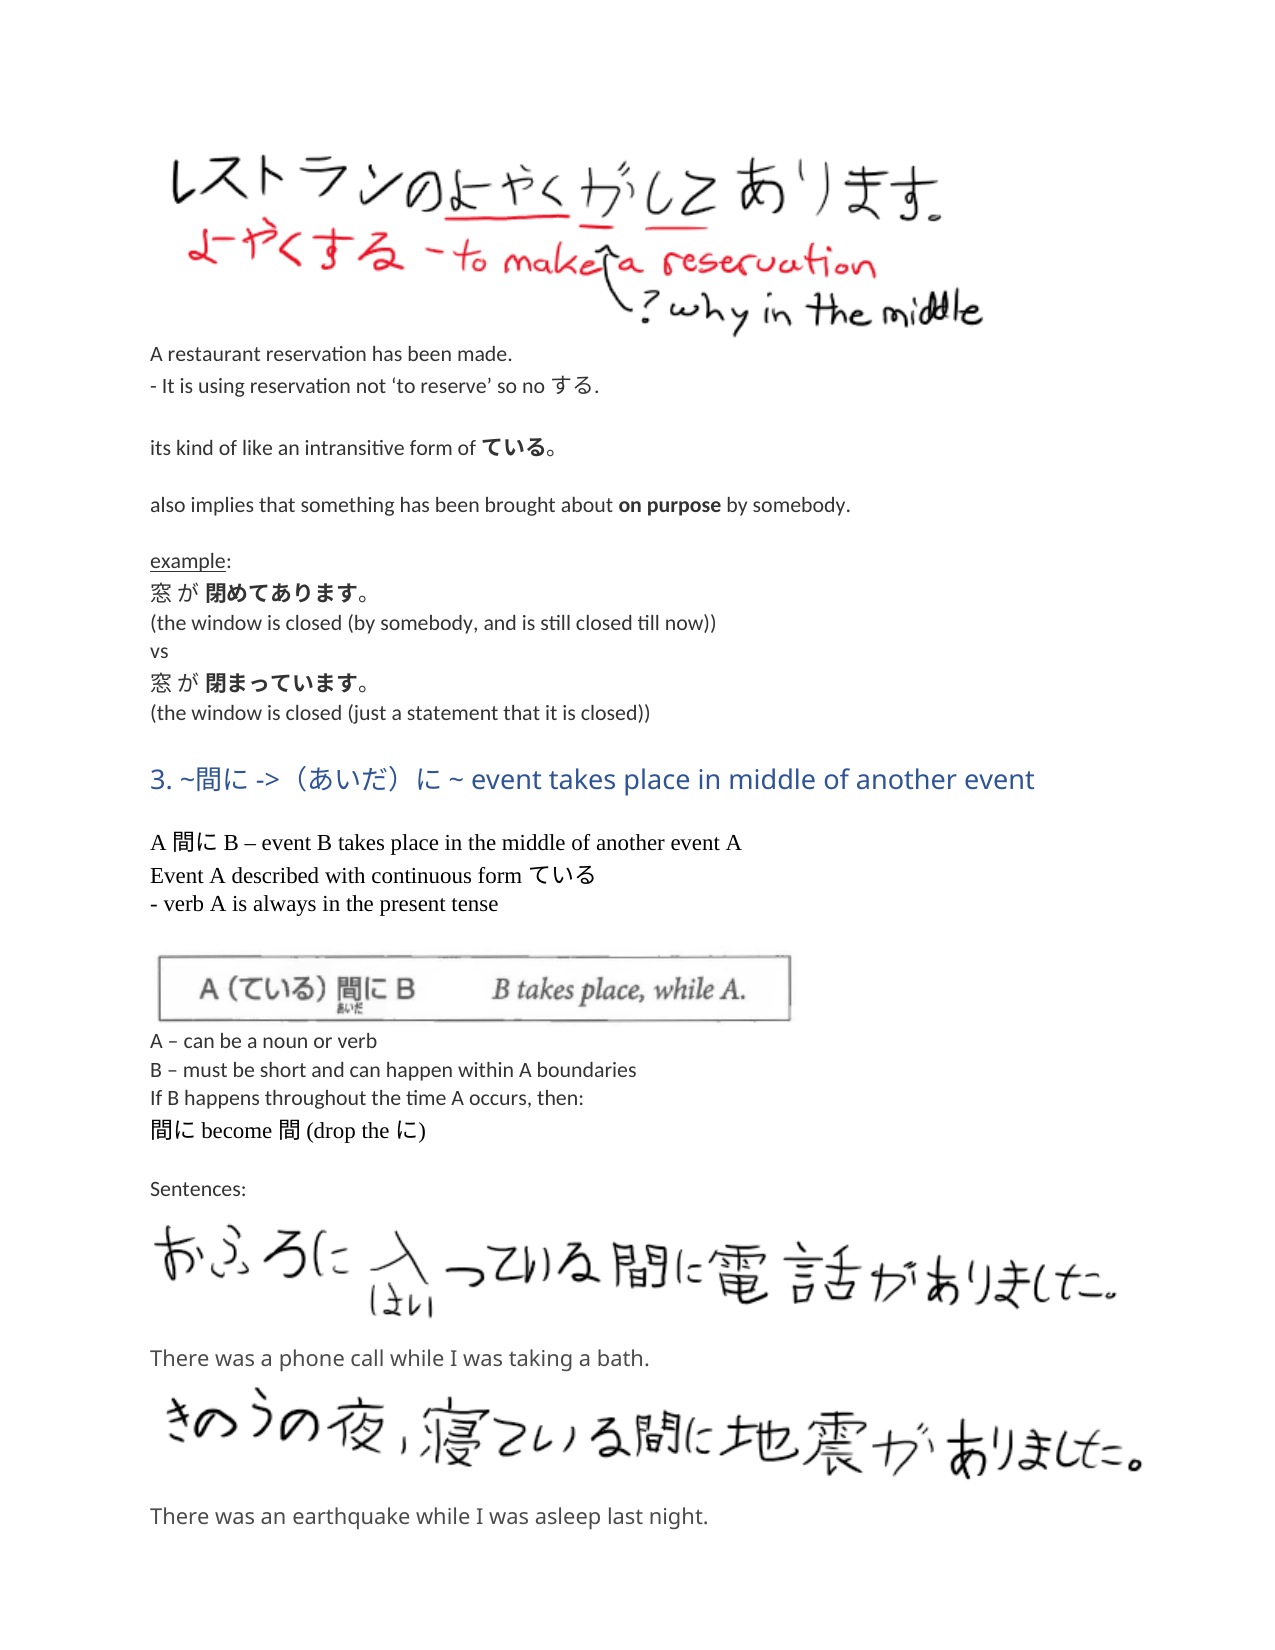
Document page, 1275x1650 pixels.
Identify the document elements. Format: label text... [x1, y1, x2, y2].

picture [150, 1372, 1154, 1495]
text 窓 が 閉まっています。 [150, 666, 1125, 697]
text Event A described with continuous form ている [150, 857, 1125, 890]
text (the window is closed (by somebody, and is still closed till now)) [150, 609, 1125, 636]
picture [150, 1203, 1125, 1343]
text B – must be short and can happen within A boundaries [150, 1056, 1125, 1082]
text Sentences: [150, 1175, 1125, 1202]
text There was a phone call while I was taking a bath. [150, 1343, 1125, 1372]
text vs [150, 637, 1125, 664]
picture [150, 946, 804, 1026]
text 窓 が 閉めてあります。 [150, 576, 1125, 608]
subtitle 3. ~間に ->（あいだ）に ~ event takes place in middle of another event [150, 758, 1125, 797]
text also implies that something has been brought about on purpose by somebody. [150, 491, 1125, 518]
text - It is using reservation not ‘to reserve’ so no する. [150, 368, 1125, 400]
text - verb A is always in the present tense [150, 890, 1125, 916]
text A restaurant reservation has been made. [150, 340, 1125, 367]
text There was an earthquake while I was asleep last night. [150, 1495, 1125, 1531]
text (the window is closed (just a statement that it is closed)) [150, 699, 1125, 726]
text 間に become 間 (drop the に) [150, 1112, 1125, 1145]
text its kind of like an intransitive form of ている。 [150, 430, 1125, 461]
picture [150, 149, 991, 339]
text If B happens throughout the time A occurs, then: [150, 1084, 1125, 1111]
text A – can be a noun or verb [150, 1027, 1125, 1054]
text example: [150, 548, 1125, 574]
text A 間に B – event B takes place in the middle of another event A [150, 824, 1125, 857]
